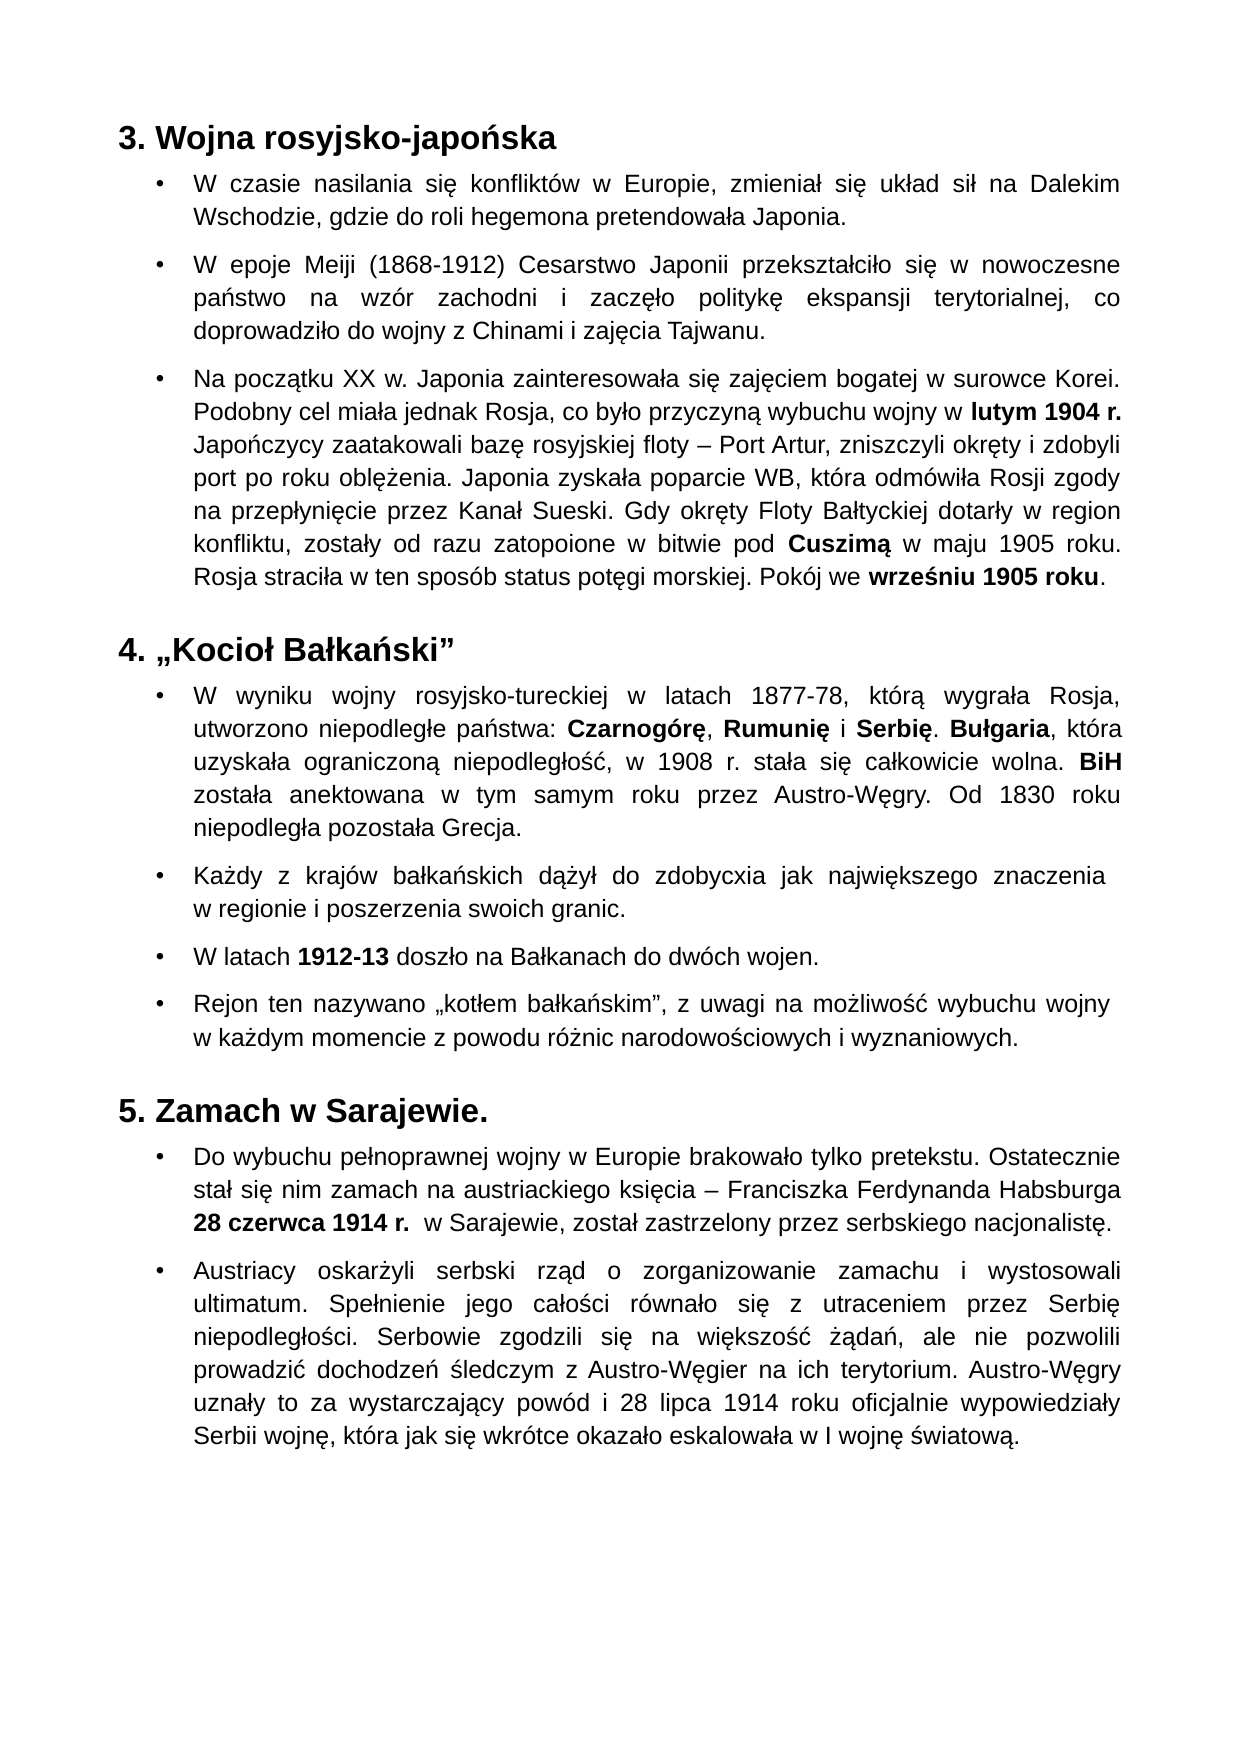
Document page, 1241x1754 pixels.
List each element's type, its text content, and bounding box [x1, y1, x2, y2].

list Rejon ten nazywano „kotłem bałkańskim”, z uwagi na możliwość wybuchu wojny w każdym momencie z powodu różnic narodowościowych i wyznaniowych. [156, 989, 1122, 1051]
list Na początku XX w. Japonia zainteresowała się zajęciem bogatej w surowce Korei. Podobny cel miała jednak Rosja, co było przyczyną wybuchu wojny w lutym 1904 r. Japończycy zaatakowali bazę rosyjskiej floty – Port Artur, zniszczyli okręty i zdobyli port po roku oblężenia. Japonia zyskała poparcie WB, która odmówiła Rosji zgody na przepłynięcie przez Kanał Sueski. Gdy okręty Floty Bałtyckiej dotarły w region konfliktu, zostały od razu zatopoione w bitwie pod Cuszimą w maju 1905 roku. Rosja straciła w ten sposób status potęgi morskiej. Pokój we wrześniu 1905 roku. [156, 363, 1122, 591]
list W latach 1912-13 doszło na Bałkanach do dwóch wojen. [156, 942, 1122, 971]
list Austriacy oskarżyli serbski rząd o zorganizowanie zamachu i wystosowali ultimatum. Spełnienie jego całości równało się z utraceniem przez Serbię niepodległości. Serbowie zgodzili się na większość żądań, ale nie pozwolili prowadzić dochodzeń śledczym z Austro-Węgier na ich terytorium. Austro-Węgry uznały to za wystarczający powód i 28 lipca 1914 roku oficjalnie wypowiedziały Serbii wojnę, która jak się wkrótce okazało eskalowała w I wojnę światową. [156, 1256, 1122, 1449]
list W wyniku wojny rosyjsko-tureckiej w latach 1877-78, którą wygrała Rosja, utworzono niepodległe państwa: Czarnogórę, Rumunię i Serbię. Bułgaria, która uzyskała ograniczoną niepodległość, w 1908 r. stała się całkowicie wolna. BiH została anektowana w tym samym roku przez Austro-Węgry. Od 1830 roku niepodległa pozostała Grecja. [156, 681, 1122, 842]
list Do wybuchu pełnoprawnej wojny w Europie brakowało tylko pretekstu. Ostatecznie stał się nim zamach na austriackiego księcia – Franciszka Ferdynanda Habsburga 28 czerwca 1914 r. w Sarajewie, został zastrzelony przez serbskiego nacjonalistę. [156, 1142, 1122, 1237]
subtitle 3. Wojna rosyjsko-japońska [118, 118, 1122, 157]
list Każdy z krajów bałkańskich dążył do zdobycxia jak największego znaczenia w regionie i poszerzenia swoich granic. [156, 861, 1122, 923]
subtitle 4. „Kocioł Bałkański” [118, 630, 1122, 669]
subtitle 5. Zamach w Sarajewie. [118, 1091, 1122, 1129]
list W czasie nasilania się konfliktów w Europie, zmieniał się układ sił na Dalekim Wschodzie, gdzie do roli hegemona pretendowała Japonia. [156, 169, 1122, 231]
list W epoje Meiji (1868-1912) Cesarstwo Japonii przekształciło się w nowoczesne państwo na wzór zachodni i zaczęło politykę ekspansji terytorialnej, co doprowadziło do wojny z Chinami i zajęcia Tajwanu. [156, 250, 1122, 345]
